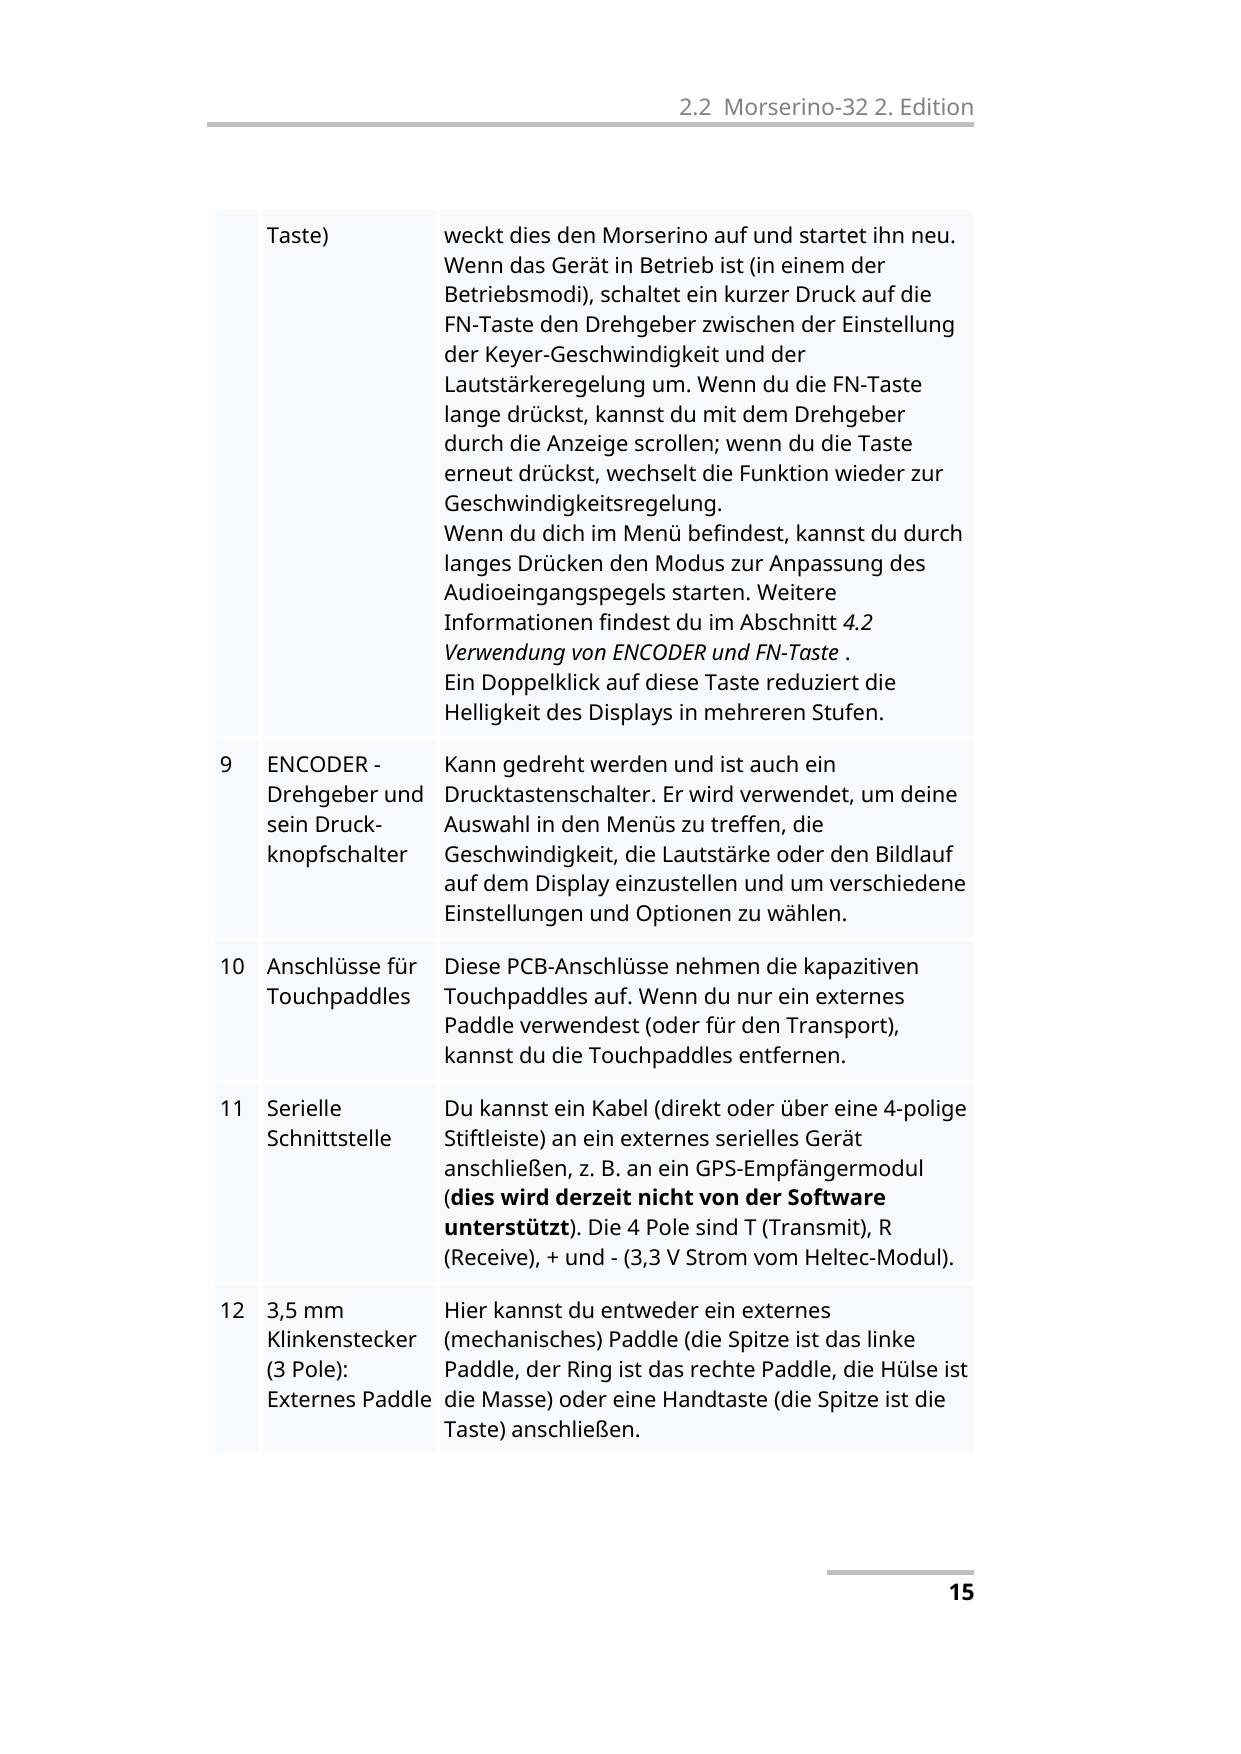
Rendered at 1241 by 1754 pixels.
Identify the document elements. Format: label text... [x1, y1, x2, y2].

table_cell Kann gedreht werden und ist auch ein Drucktastenschalter. Er wird verwendet, um deine Auswahl in den Menüs zu treffen, die Geschwindigkeit, die Lautstärke oder den Bildlauf auf dem Display einzustellen und um verschiedene Einstellungen und Optionen zu wählen. [440, 739, 974, 938]
table_cell weckt dies den Morserino auf und startet ihn neu. Wenn das Gerät in Betrieb ist (in einem der Betriebsmodi), schaltet ein kurzer Druck auf die FN-Taste den Drehgeber zwischen der Einstellung der Keyer-Geschwindigkeit und der Lautstärkeregelung um. Wenn du die FN-Taste lange drückst, kannst du mit dem Drehgeber durch die Anzeige scrollen; wenn du die Taste erneut drückst, wechselt die Funktion wieder zur Geschwindigkeitsregelung. Wenn du dich im Menü befindest, kannst du durch langes Drücken den Modus zur Anpassung des Audioeingangspegels starten. Weitere Informationen findest du im Abschnitt 4.2 Verwendung von ENCODER und FN-Taste . Ein Doppelklick auf diese Taste reduziert die Helligkeit des Displays in mehreren Stufen. [440, 210, 974, 736]
table_cell 12 [215, 1285, 259, 1453]
table_cell 3,5 mm Klinkenstecker (3 Pole): Externes Paddle [263, 1285, 437, 1453]
table_cell Hier kannst du entweder ein externes (mechanisches) Paddle (die Spitze ist das linke Paddle, der Ring ist das rechte Paddle, die Hülse ist die Masse) oder eine Handtaste (die Spitze ist die Taste) anschließen. [440, 1285, 974, 1453]
table_cell [215, 210, 259, 736]
table_cell Diese PCB-Anschlüsse nehmen die kapazitiven Touchpaddles auf. Wenn du nur ein externes Paddle verwendest (oder für den Transport), kannst du die Touchpaddles entfernen. [440, 941, 974, 1080]
table_cell Anschlüsse für Touchpaddles [263, 941, 437, 1080]
table_cell Du kannst ein Kabel (direkt oder über eine 4-polige Stiftleiste) an ein externes serielles Gerät anschließen, z. B. an ein GPS-Empfängermodul (dies wird derzeit nicht von der Software unterstützt). Die 4 Pole sind T (Transmit), R (Receive), + und - (3,3 V Strom vom Heltec-Modul). [440, 1083, 974, 1282]
table_cell 10 [215, 941, 259, 1080]
table_cell Serielle Schnittstelle [263, 1083, 437, 1282]
table_cell ENCODER - Drehgeber und sein Druck­knopfschalter [263, 739, 437, 938]
table_cell Taste) [263, 210, 437, 736]
table_cell 9 [215, 739, 259, 938]
table_cell 11 [215, 1083, 259, 1282]
